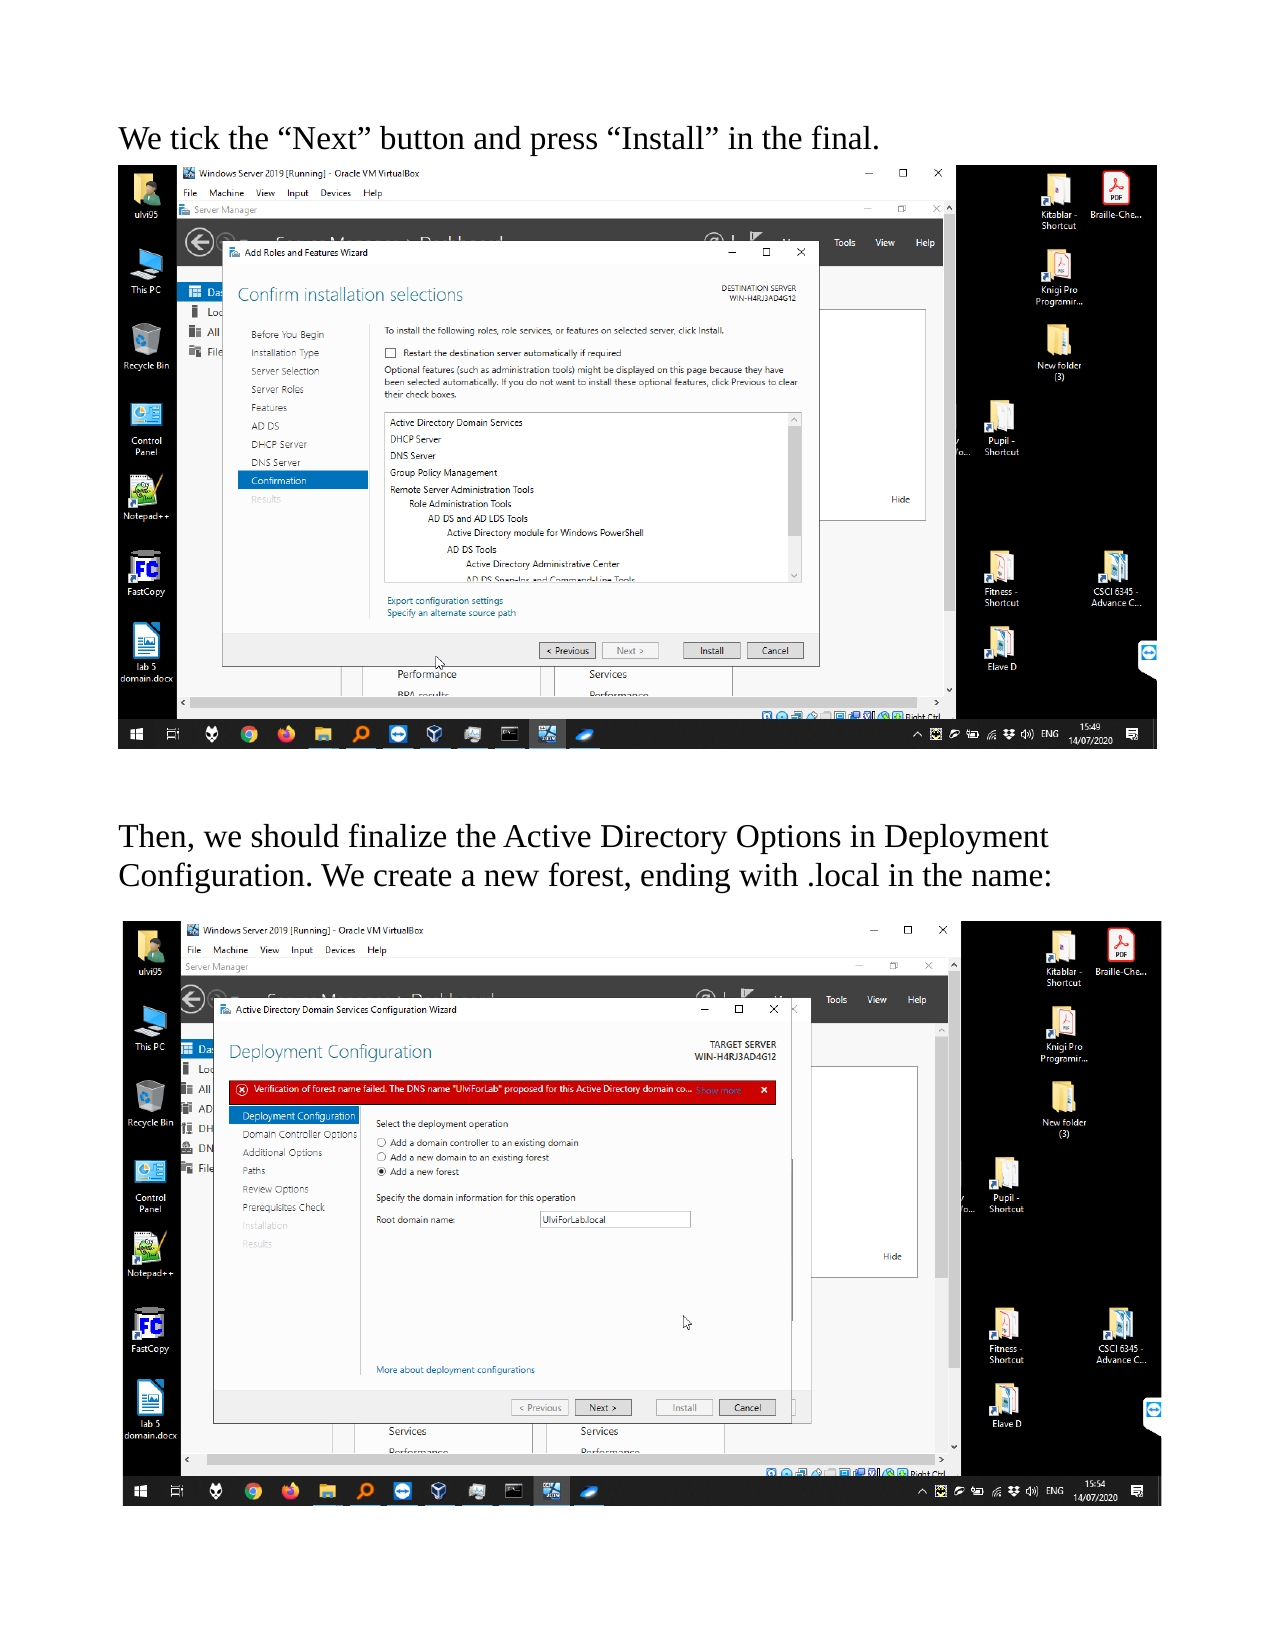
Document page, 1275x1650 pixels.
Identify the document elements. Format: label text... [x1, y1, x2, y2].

text Then, we should finalize the Active Directory Options in Deployment Configuration. We create a new forest, ending with .local in the name: [118, 817, 1157, 893]
text We tick the “Next” button and press “Install” in the final. [118, 118, 1157, 156]
picture [118, 165, 1157, 749]
picture [122, 921, 1162, 1506]
